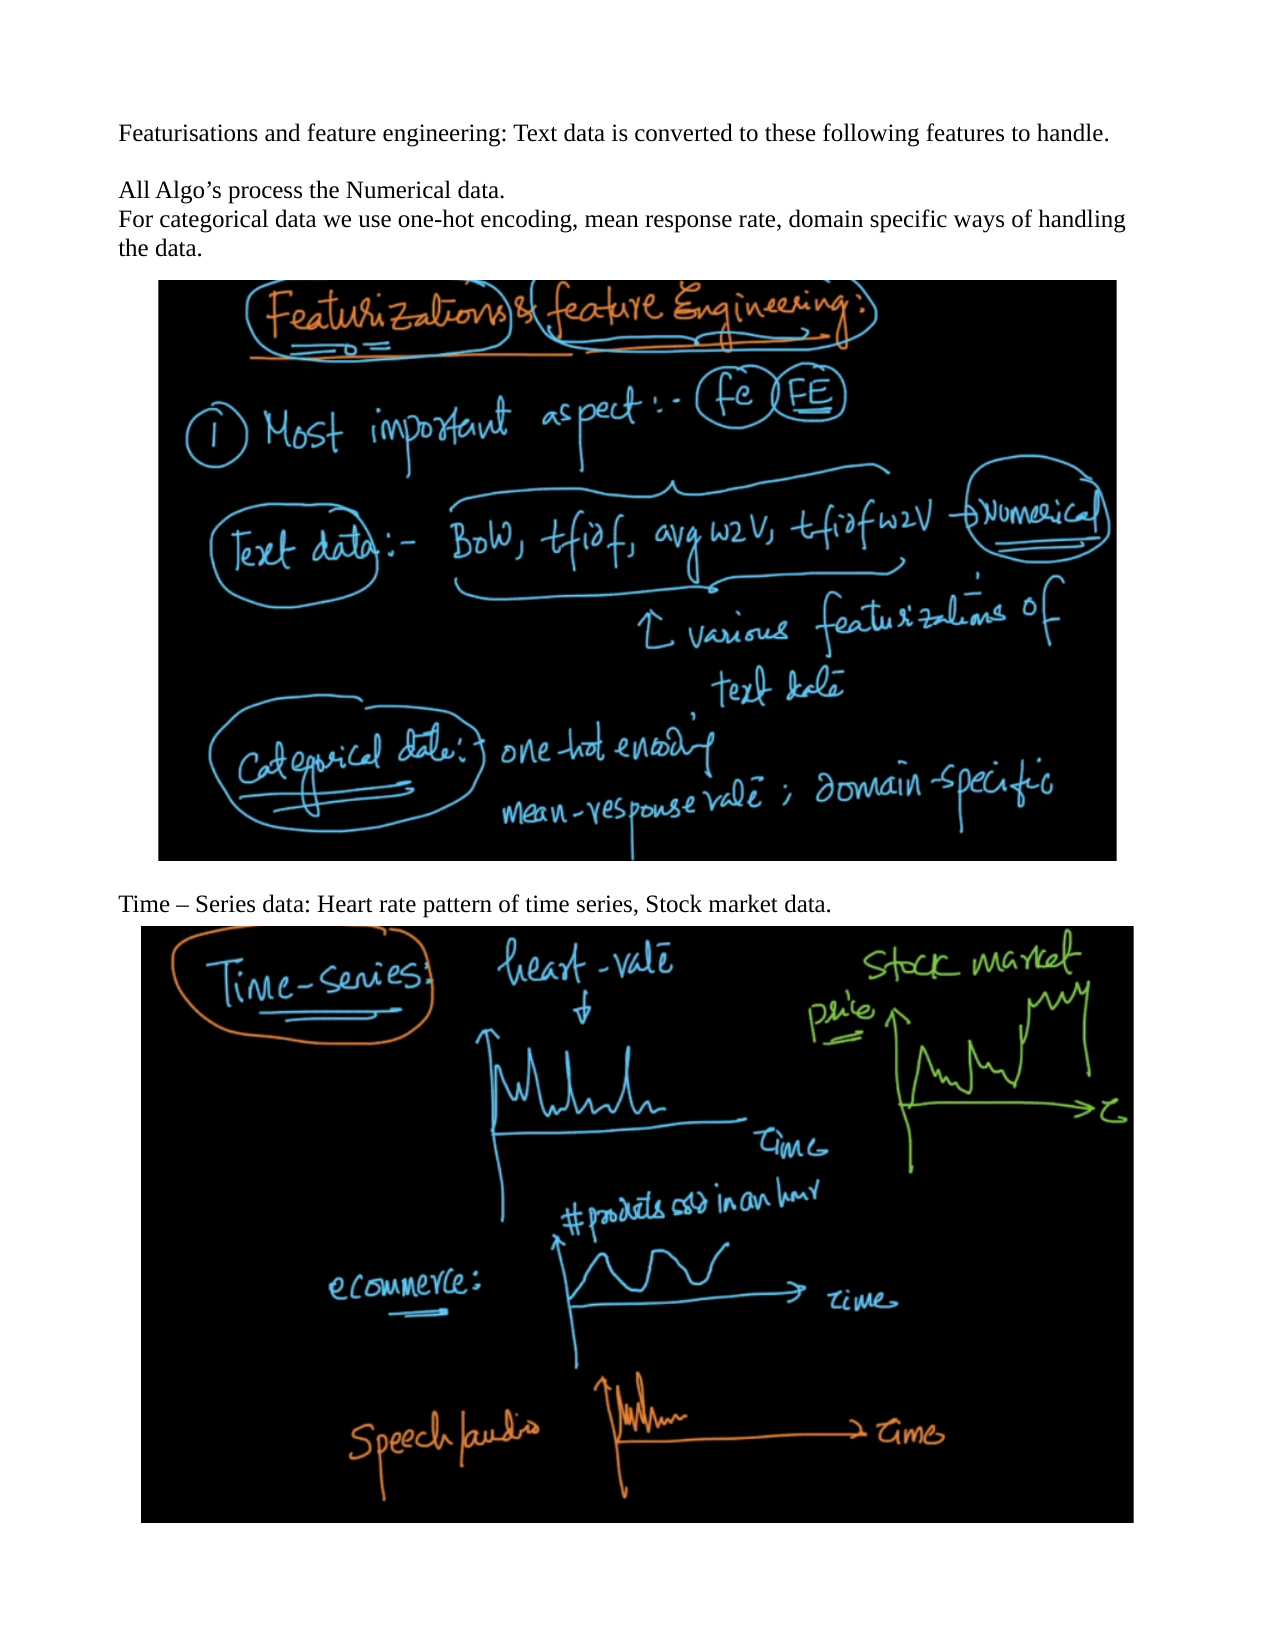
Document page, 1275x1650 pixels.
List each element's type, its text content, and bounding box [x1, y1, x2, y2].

text Featurisations and feature engineering: Text data is converted to these following features to handle. [118, 118, 1157, 147]
text For categorical data we use one-hot encoding, mean response rate, domain specific ways of handling the data. [118, 204, 1157, 262]
picture [141, 926, 1134, 1523]
picture [158, 280, 1117, 861]
text Time – Series data: Heart rate pattern of time series, Stock market data. [118, 889, 1157, 918]
text All Algo’s process the Numerical data. [118, 176, 1157, 204]
